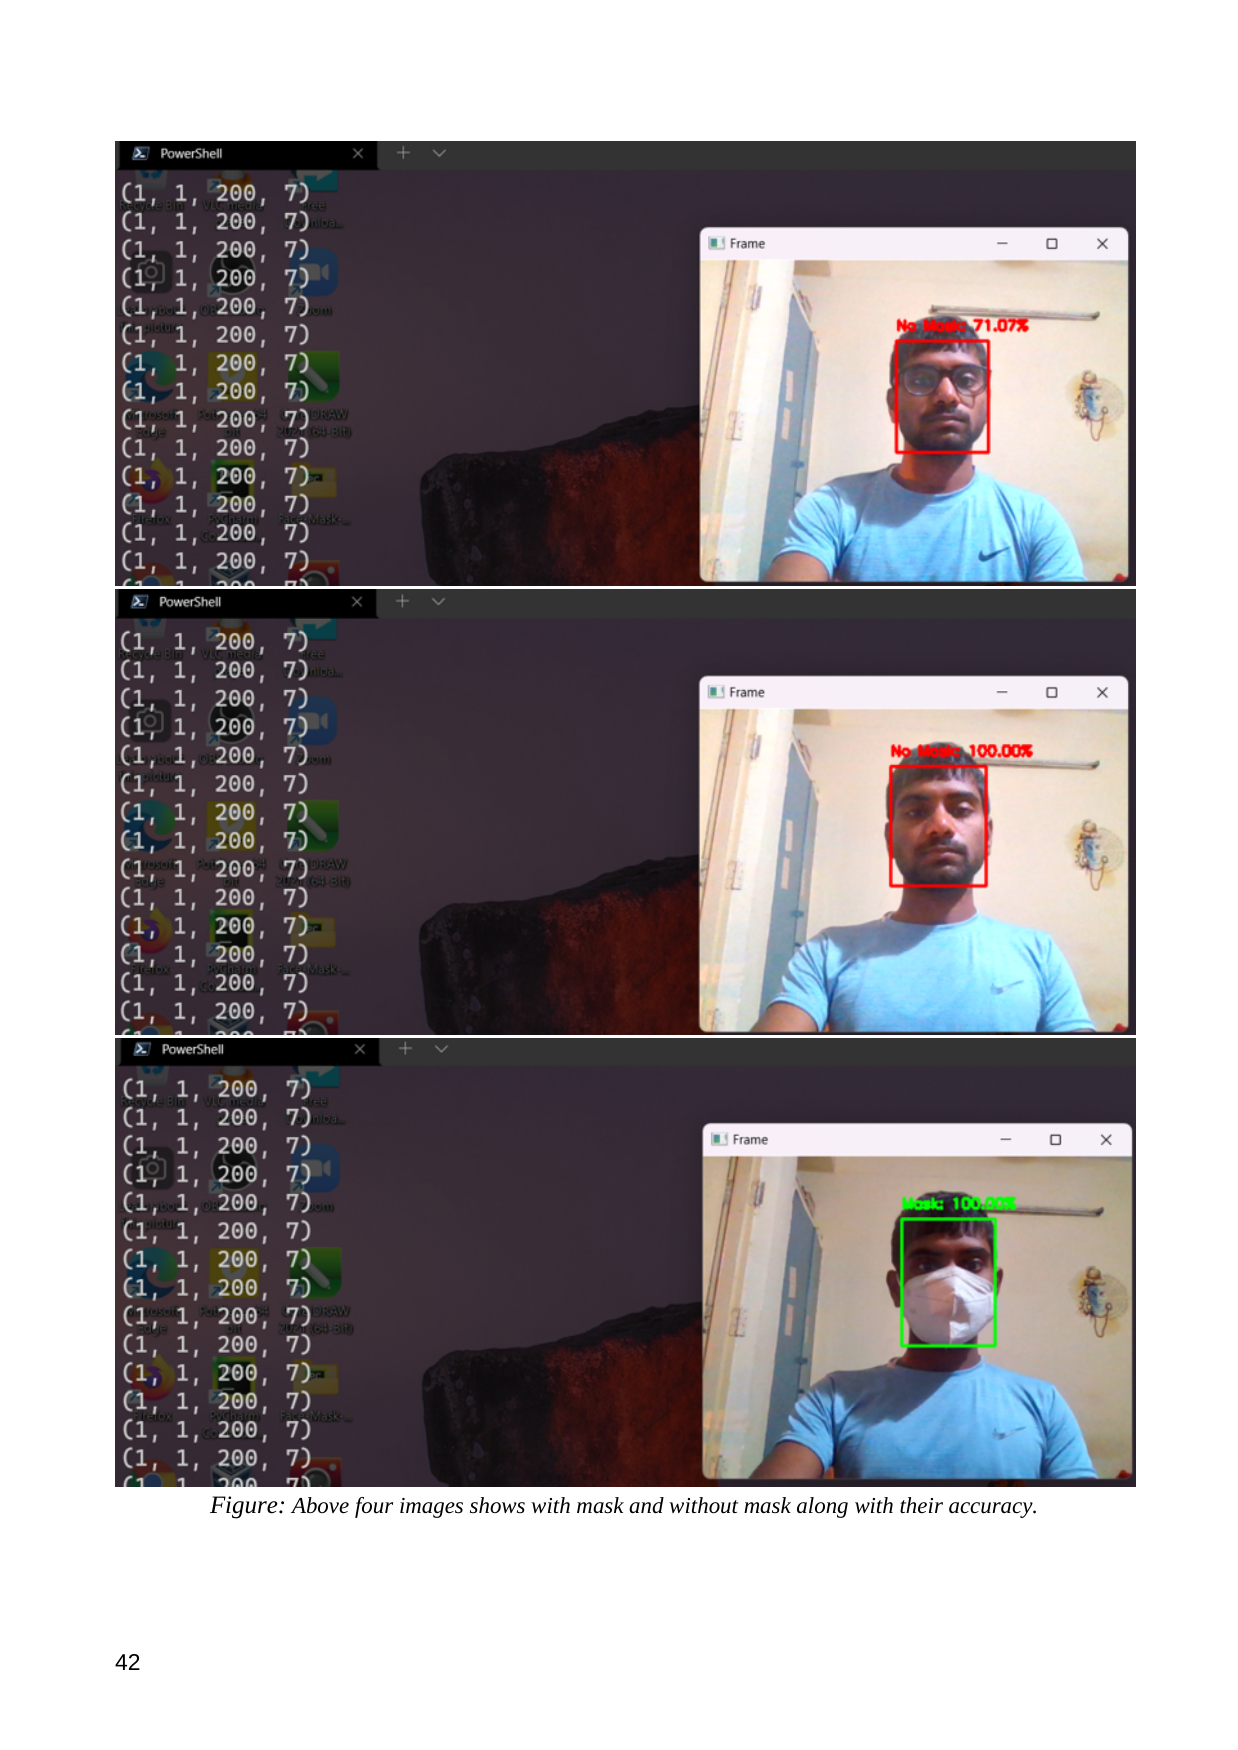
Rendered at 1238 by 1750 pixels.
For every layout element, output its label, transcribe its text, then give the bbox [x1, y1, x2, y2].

picture [115, 1038, 1136, 1487]
text Figure: Above four images shows with mask and without mask along with their accuracy. [115, 1491, 1133, 1519]
picture [115, 589, 1136, 1035]
picture [115, 141, 1136, 586]
